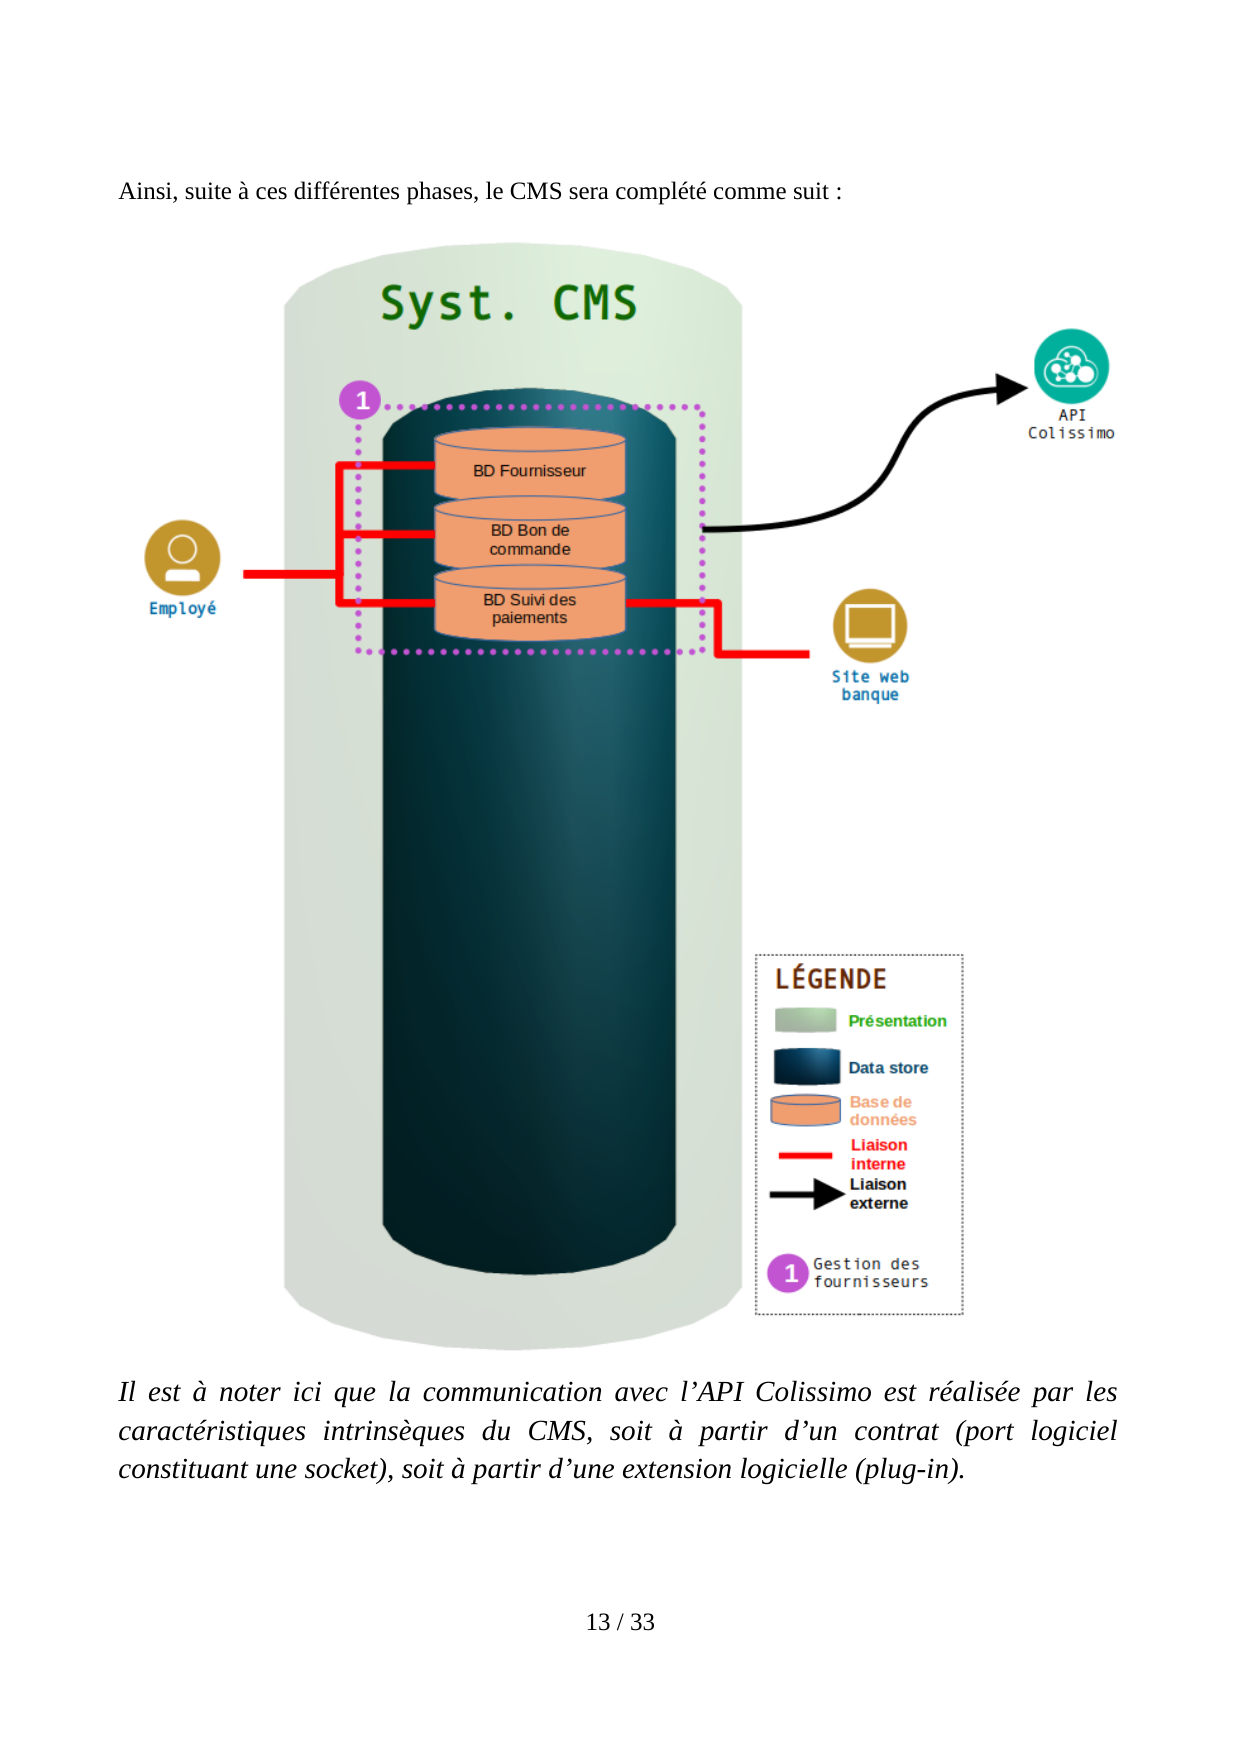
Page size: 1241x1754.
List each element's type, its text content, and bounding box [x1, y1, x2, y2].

text Il est à noter ici que la communication avec l’API Colissimo est réalisée par les caractéristiques intrinsèques du CMS, soit à partir d’un contrat (port logiciel constituant une socket), soit à partir d’une extension logicielle (plug-in). [118, 1374, 1122, 1485]
text Ainsi, suite à ces différentes phases, le CMS sera complété comme suit : [118, 176, 1122, 205]
picture [118, 227, 1123, 1353]
